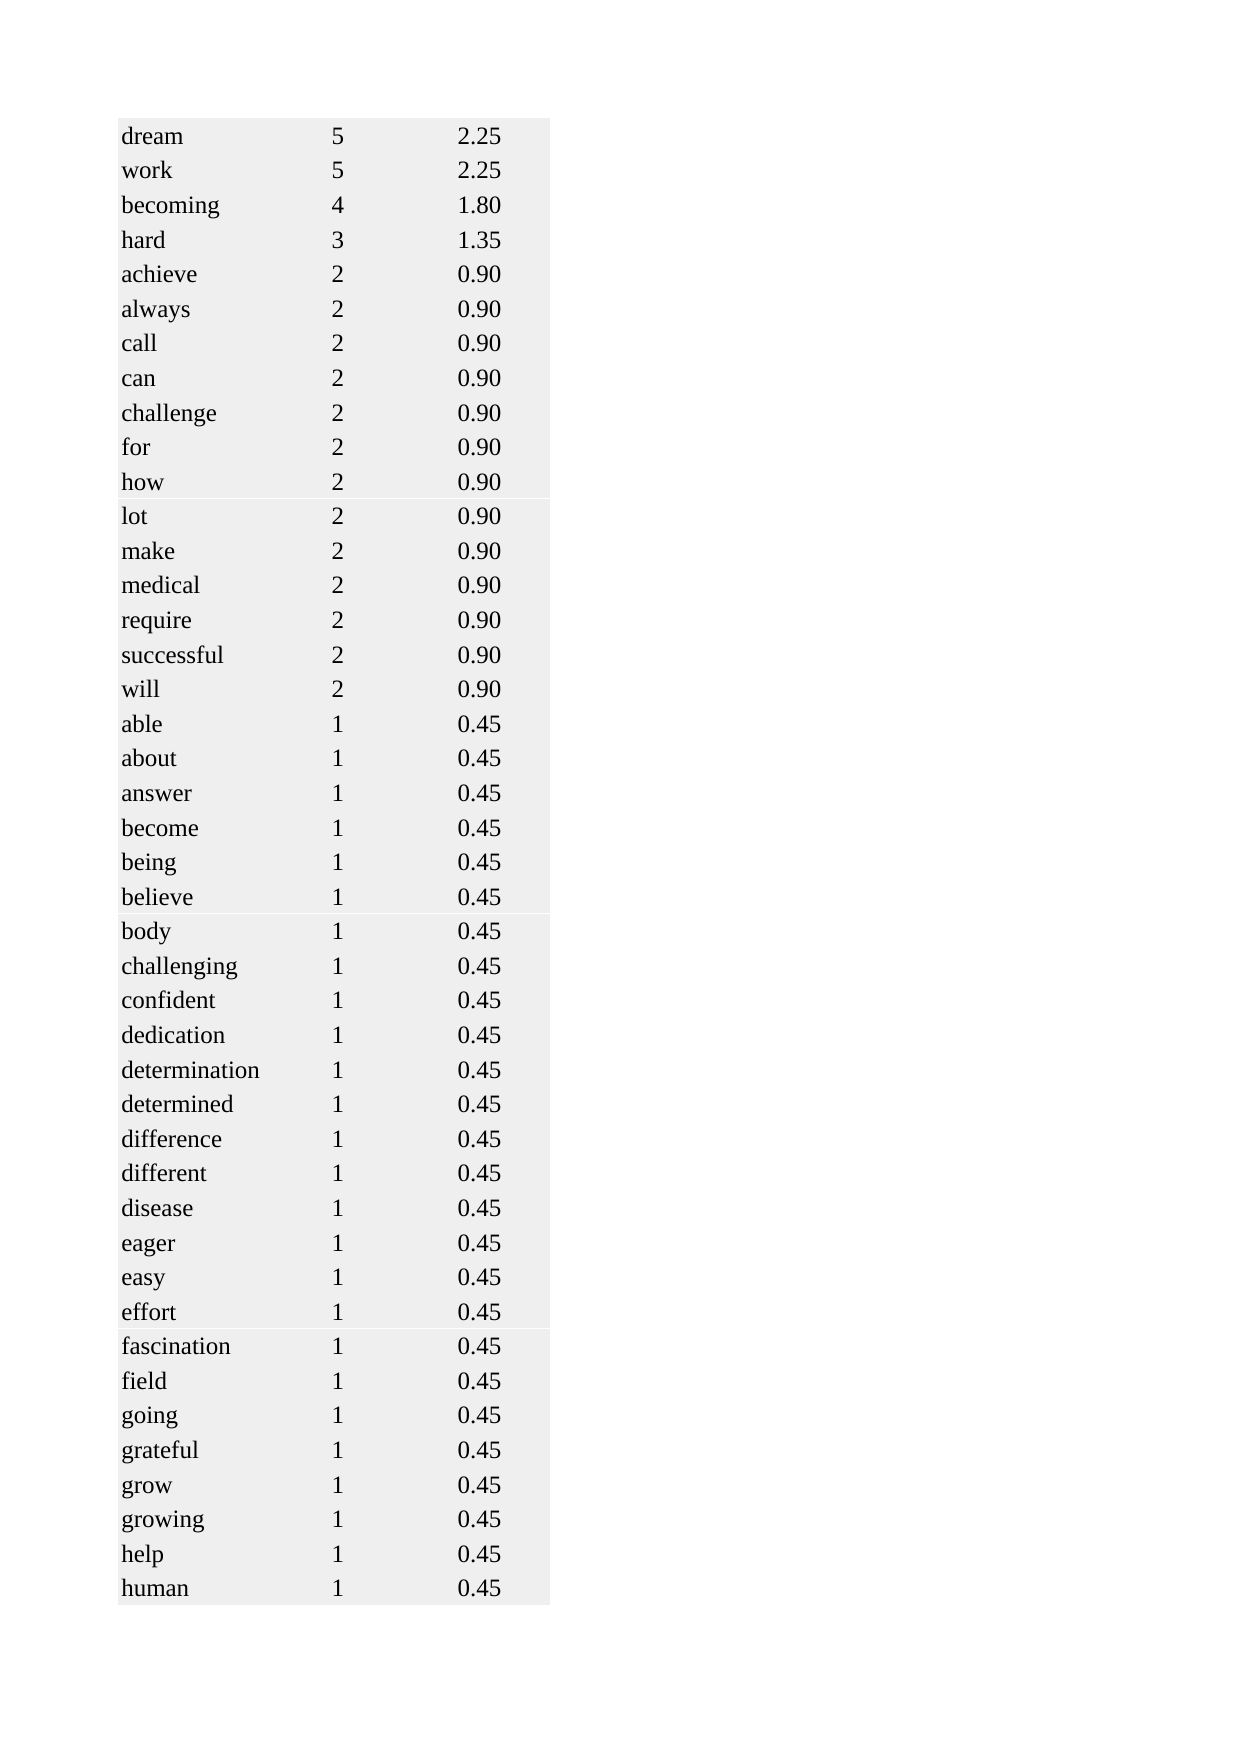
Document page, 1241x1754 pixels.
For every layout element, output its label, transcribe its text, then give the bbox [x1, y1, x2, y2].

table_cell 1 [267, 1501, 409, 1536]
table_cell disease [118, 1190, 267, 1225]
table_cell human [118, 1571, 267, 1605]
table_cell 0.45 [409, 1121, 550, 1156]
table_cell 1 [267, 1398, 409, 1432]
table_cell 2 [267, 602, 409, 637]
table_cell 0.45 [409, 741, 550, 775]
table_cell how [118, 464, 267, 498]
table_cell being [118, 844, 267, 879]
table_cell 1 [267, 1259, 409, 1294]
table_cell 0.45 [409, 1432, 550, 1467]
table_cell 0.45 [409, 1398, 550, 1432]
table_cell hard [118, 222, 267, 256]
table_cell make [118, 533, 267, 568]
table_cell always [118, 291, 267, 326]
table_cell become [118, 810, 267, 844]
table_cell grateful [118, 1432, 267, 1467]
table_cell 0.90 [409, 291, 550, 326]
table_cell 1 [267, 1467, 409, 1501]
table_cell about [118, 741, 267, 775]
table_cell work [118, 153, 267, 187]
table_cell 1 [267, 1225, 409, 1259]
table_cell 1.80 [409, 187, 550, 222]
table_cell field [118, 1363, 267, 1398]
table_cell 1 [267, 1052, 409, 1086]
table_cell 0.45 [409, 914, 550, 948]
table_cell determination [118, 1052, 267, 1086]
table_cell challenge [118, 395, 267, 429]
table_cell 0.45 [409, 1536, 550, 1571]
table_cell 0.45 [409, 1467, 550, 1501]
table_cell fascination [118, 1329, 267, 1363]
table_cell 0.45 [409, 879, 550, 913]
table_cell 1 [267, 706, 409, 741]
table_cell 0.90 [409, 568, 550, 602]
table_cell confident [118, 983, 267, 1017]
table_cell 0.90 [409, 326, 550, 360]
table_cell believe [118, 879, 267, 913]
table_cell 2 [267, 671, 409, 706]
table_cell 0.45 [409, 1156, 550, 1190]
table_cell 0.45 [409, 810, 550, 844]
table_cell 0.45 [409, 1294, 550, 1328]
table_cell 1 [267, 879, 409, 913]
table_cell 3 [267, 222, 409, 256]
table_cell body [118, 914, 267, 948]
table_cell 0.90 [409, 533, 550, 568]
table_cell easy [118, 1259, 267, 1294]
table_cell 2.25 [409, 153, 550, 187]
table_cell 0.90 [409, 499, 550, 533]
table_cell 0.45 [409, 1086, 550, 1121]
table_cell 1 [267, 1432, 409, 1467]
table_cell 5 [267, 118, 409, 153]
table_cell 2 [267, 326, 409, 360]
table_cell growing [118, 1501, 267, 1536]
table_cell determined [118, 1086, 267, 1121]
table_cell grow [118, 1467, 267, 1501]
table_cell call [118, 326, 267, 360]
table_cell will [118, 671, 267, 706]
table_cell dedication [118, 1017, 267, 1052]
table_cell 1 [267, 775, 409, 810]
table_cell medical [118, 568, 267, 602]
table_cell answer [118, 775, 267, 810]
table_cell 0.90 [409, 637, 550, 671]
table_cell 0.45 [409, 1501, 550, 1536]
table_cell 1 [267, 810, 409, 844]
table_cell 1 [267, 1536, 409, 1571]
table_cell 0.45 [409, 1571, 550, 1605]
table_cell 2 [267, 429, 409, 464]
table_cell 0.45 [409, 1017, 550, 1052]
table_cell 0.90 [409, 360, 550, 395]
table_cell 1 [267, 983, 409, 1017]
table_cell 0.45 [409, 1329, 550, 1363]
table_cell 1 [267, 1190, 409, 1225]
table_cell different [118, 1156, 267, 1190]
table_cell 1 [267, 1156, 409, 1190]
table_cell 2 [267, 533, 409, 568]
table_cell 0.45 [409, 983, 550, 1017]
table_cell 0.90 [409, 395, 550, 429]
table_cell 0.45 [409, 1225, 550, 1259]
table_cell help [118, 1536, 267, 1571]
table_cell becoming [118, 187, 267, 222]
table_cell 2 [267, 568, 409, 602]
table_cell 1 [267, 741, 409, 775]
table_cell can [118, 360, 267, 395]
table_cell difference [118, 1121, 267, 1156]
table_cell require [118, 602, 267, 637]
table_cell 1.35 [409, 222, 550, 256]
table_cell 0.45 [409, 706, 550, 741]
table_cell 1 [267, 1121, 409, 1156]
table_cell able [118, 706, 267, 741]
table_cell 2 [267, 291, 409, 326]
table_cell 1 [267, 1086, 409, 1121]
table_cell 1 [267, 844, 409, 879]
table_cell 0.45 [409, 1363, 550, 1398]
table_cell 0.45 [409, 1259, 550, 1294]
table_cell going [118, 1398, 267, 1432]
table_cell achieve [118, 256, 267, 291]
table_cell for [118, 429, 267, 464]
table_cell 1 [267, 1571, 409, 1605]
table_cell 1 [267, 1294, 409, 1328]
table_cell 2 [267, 256, 409, 291]
table_cell 1 [267, 948, 409, 983]
table_cell 1 [267, 1329, 409, 1363]
table_cell 0.90 [409, 464, 550, 498]
table_cell effort [118, 1294, 267, 1328]
table_cell 2.25 [409, 118, 550, 153]
table_cell 0.90 [409, 256, 550, 291]
table_cell 1 [267, 1363, 409, 1398]
table_cell 2 [267, 360, 409, 395]
table_cell challenging [118, 948, 267, 983]
table_cell 0.90 [409, 671, 550, 706]
table_cell 0.45 [409, 1052, 550, 1086]
table_cell 1 [267, 914, 409, 948]
table_cell successful [118, 637, 267, 671]
table_cell 4 [267, 187, 409, 222]
table_cell lot [118, 499, 267, 533]
table_cell 0.90 [409, 602, 550, 637]
table_cell 2 [267, 637, 409, 671]
table_cell eager [118, 1225, 267, 1259]
table_cell dream [118, 118, 267, 153]
table_cell 0.45 [409, 1190, 550, 1225]
table_cell 2 [267, 395, 409, 429]
table_cell 0.45 [409, 844, 550, 879]
table_cell 0.45 [409, 948, 550, 983]
table_cell 5 [267, 153, 409, 187]
table_cell 0.90 [409, 429, 550, 464]
table_cell 2 [267, 499, 409, 533]
table_cell 2 [267, 464, 409, 498]
table_cell 1 [267, 1017, 409, 1052]
table_cell 0.45 [409, 775, 550, 810]
